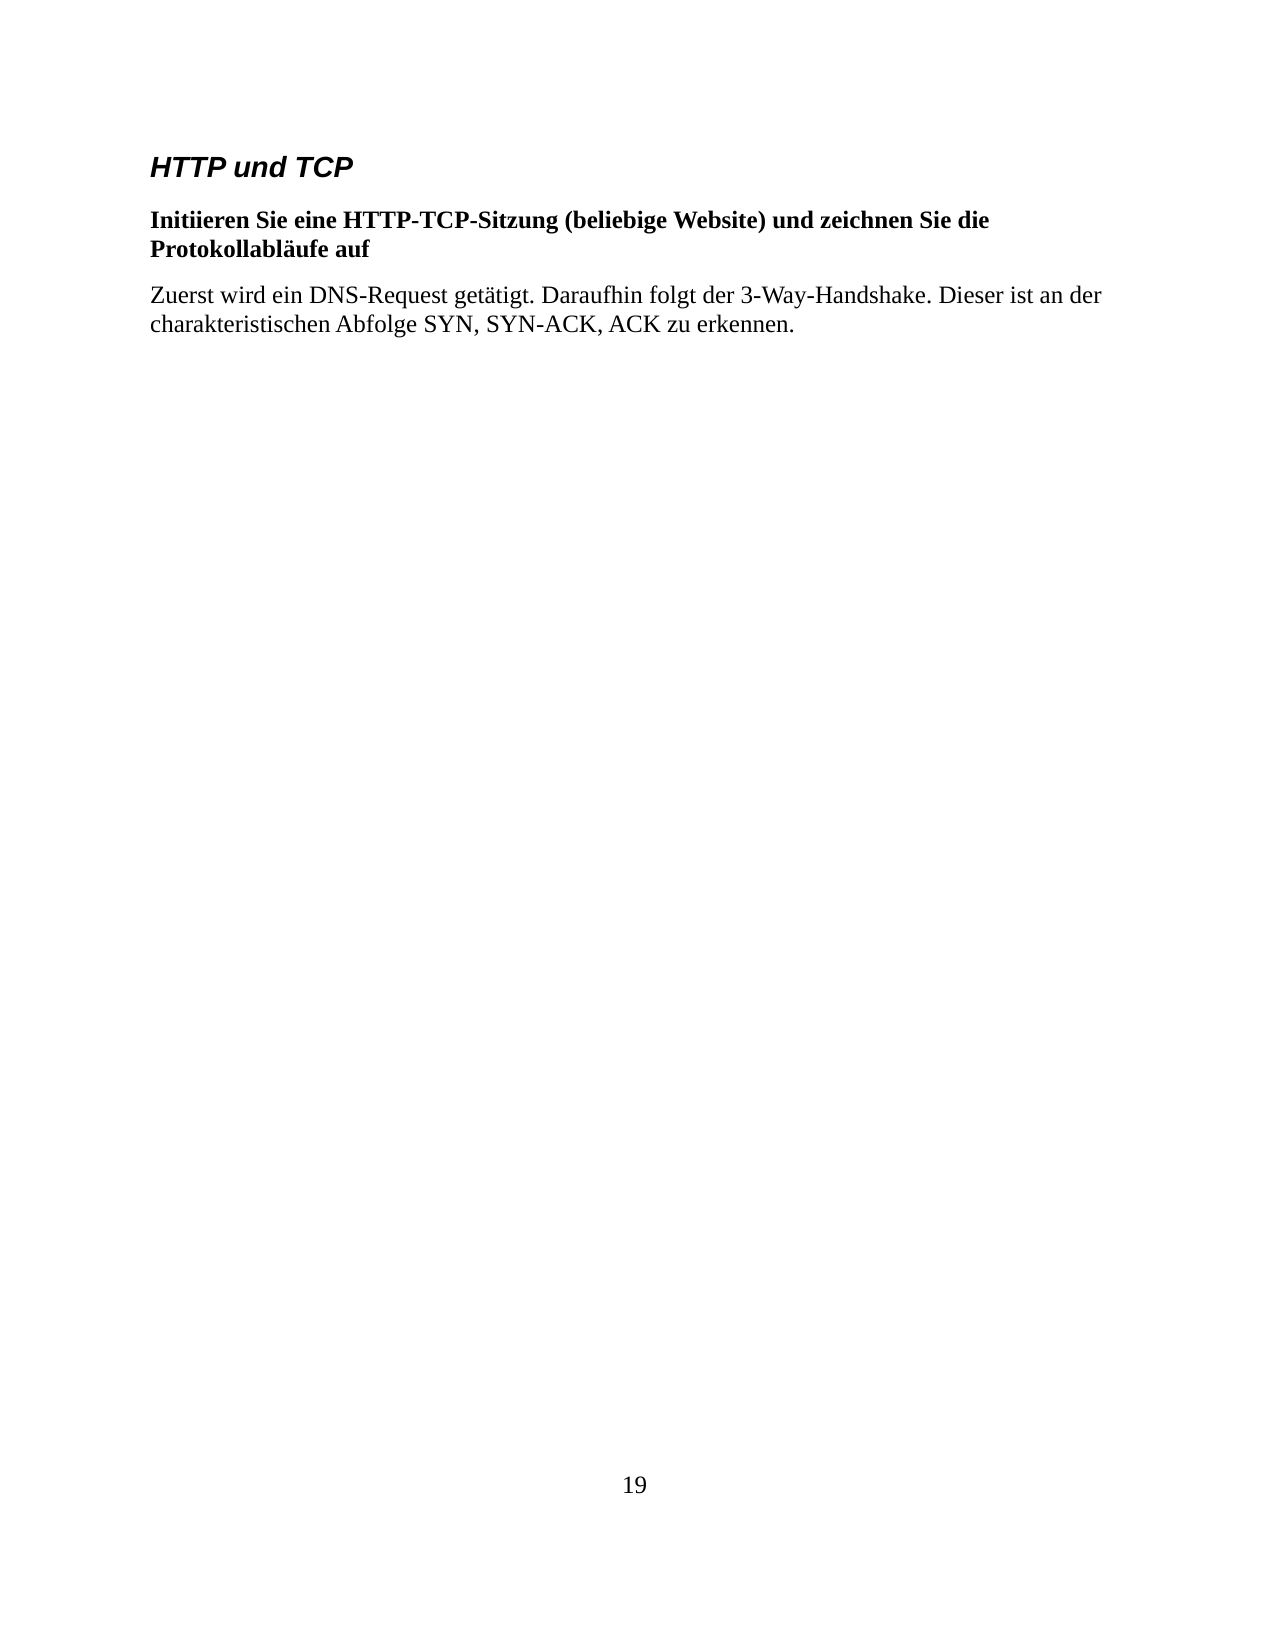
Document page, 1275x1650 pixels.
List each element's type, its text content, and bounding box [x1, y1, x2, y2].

text Zuerst wird ein DNS-Request getätigt. Daraufhin folgt der 3-Way-Handshake. Dieser ist an der charakteristischen Abfolge SYN, SYN-ACK, ACK zu erkennen. [150, 280, 1125, 338]
subtitle HTTP und TCP [150, 150, 1125, 183]
text Initiieren Sie eine HTTP-TCP-Sitzung (beliebige Website) und zeichnen Sie die Protokollabläufe auf [150, 205, 1125, 262]
